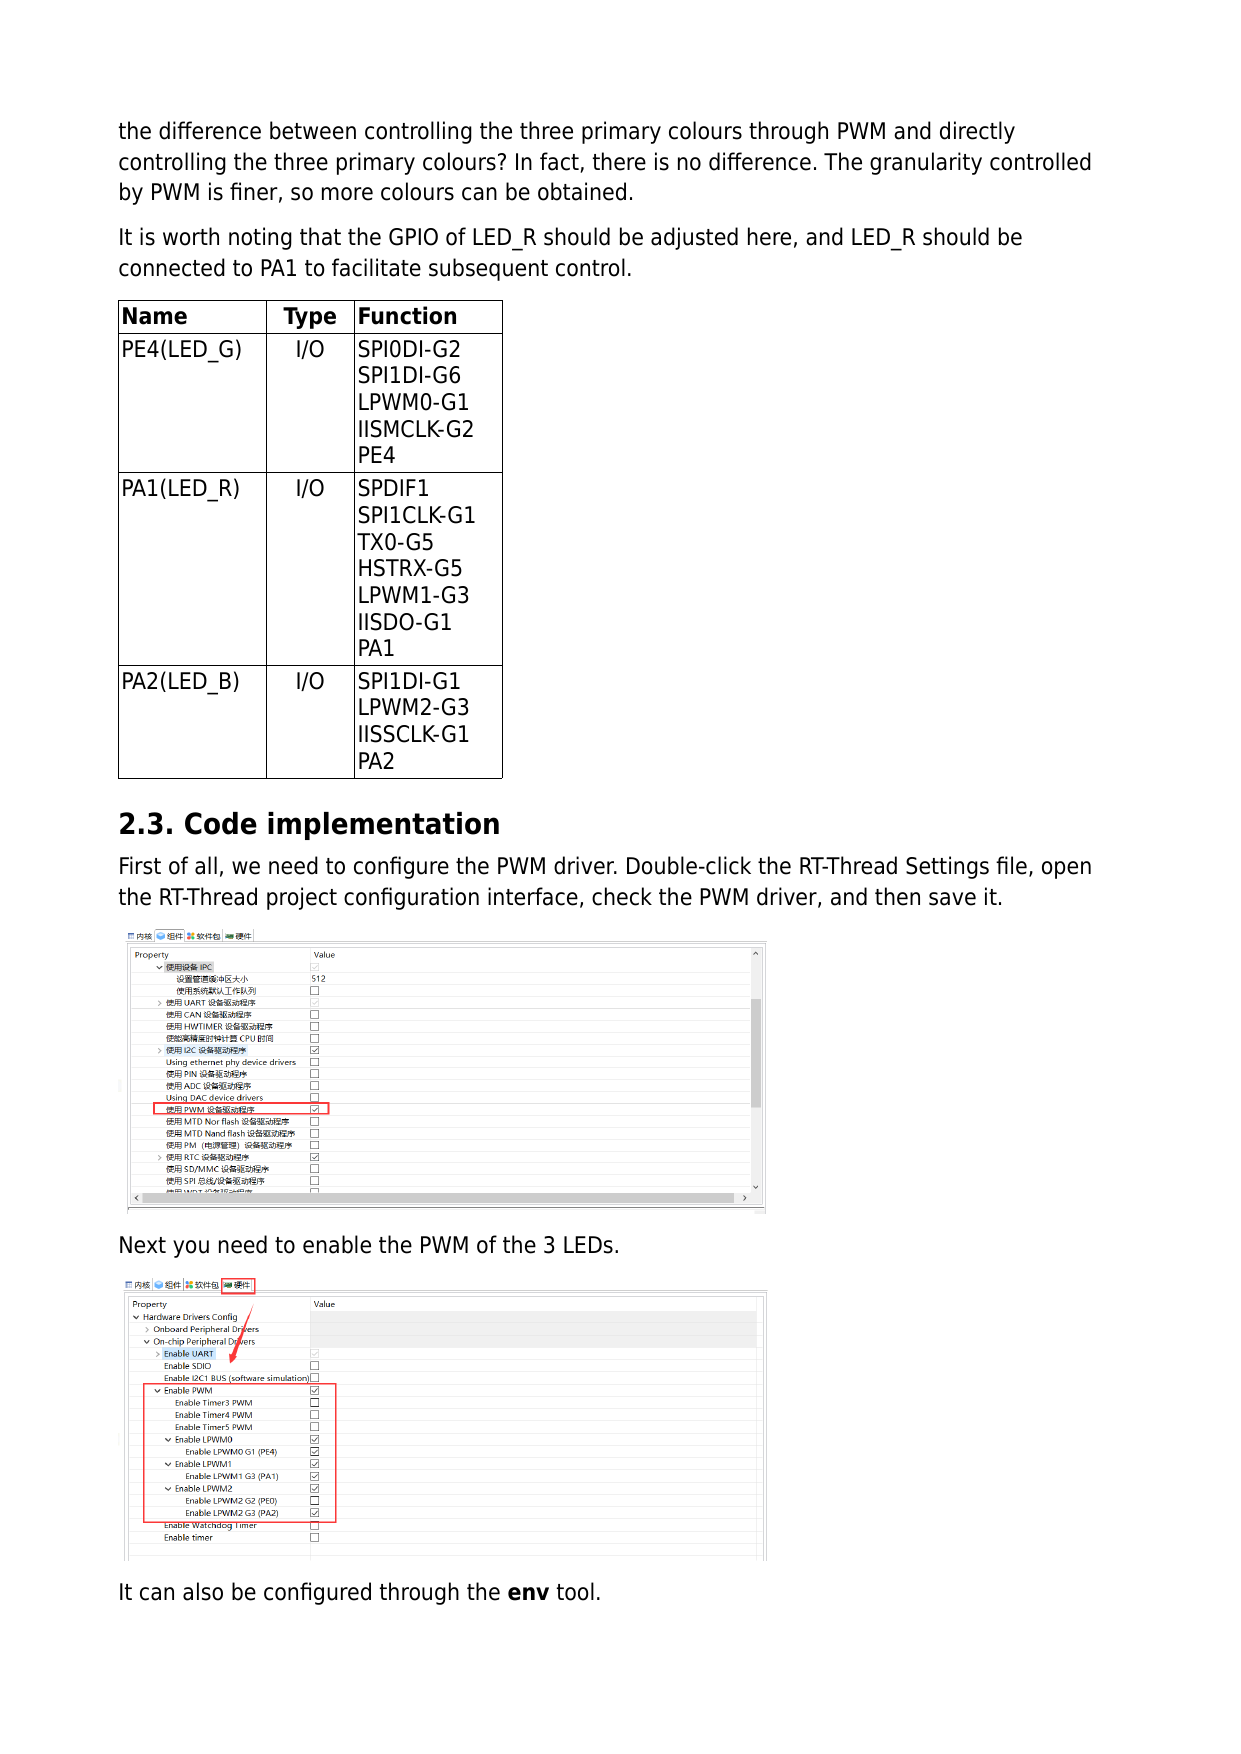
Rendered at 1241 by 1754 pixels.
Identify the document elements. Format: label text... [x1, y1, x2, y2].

table_header Function [355, 301, 502, 333]
table_cell I/O [267, 334, 354, 472]
text the difference between controlling the three primary colours through PWM and directly controlling the three primary colours? In fact, there is no difference. The granularity controlled by PWM is finer, so more colours can be obtained. [118, 118, 1122, 206]
table_cell PA1(LED_R) [119, 473, 266, 665]
table_cell I/O [267, 473, 354, 665]
text First of all, we need to configure the PWM driver. Double-click the RT-Thread Settings file, open the RT-Thread project configuration interface, check the PWM driver, and then save it. [118, 853, 1122, 911]
table_header Name [119, 301, 266, 333]
table_cell SPDIF1 SPI1CLK-G1 TX0-G5 HSTRX-G5 LPWM1-G3 IISDO-G1 PA1 [355, 473, 502, 665]
picture [118, 1277, 768, 1561]
text It can also be configured through the env tool. [118, 1579, 1122, 1606]
table_cell PA2(LED_B) [119, 666, 266, 777]
subtitle 2.3. Code implementation [118, 807, 1122, 841]
table_header Type [267, 301, 354, 333]
table_cell SPI0DI-G2 SPI1DI-G6 LPWM0-G1 IISMCLK-G2 PE4 [355, 334, 502, 472]
table_cell SPI1DI-G1 LPWM2-G3 IISSCLK-G1 PA2 [355, 666, 502, 777]
table_cell I/O [267, 666, 354, 777]
table_cell PE4(LED_G) [119, 334, 266, 472]
picture [118, 929, 768, 1214]
text It is worth noting that the GPIO of LED_R should be adjusted here, and LED_R should be connected to PA1 to facilitate subsequent control. [118, 224, 1122, 282]
text Next you need to enable the PWM of the 3 LEDs. [118, 1232, 1122, 1259]
